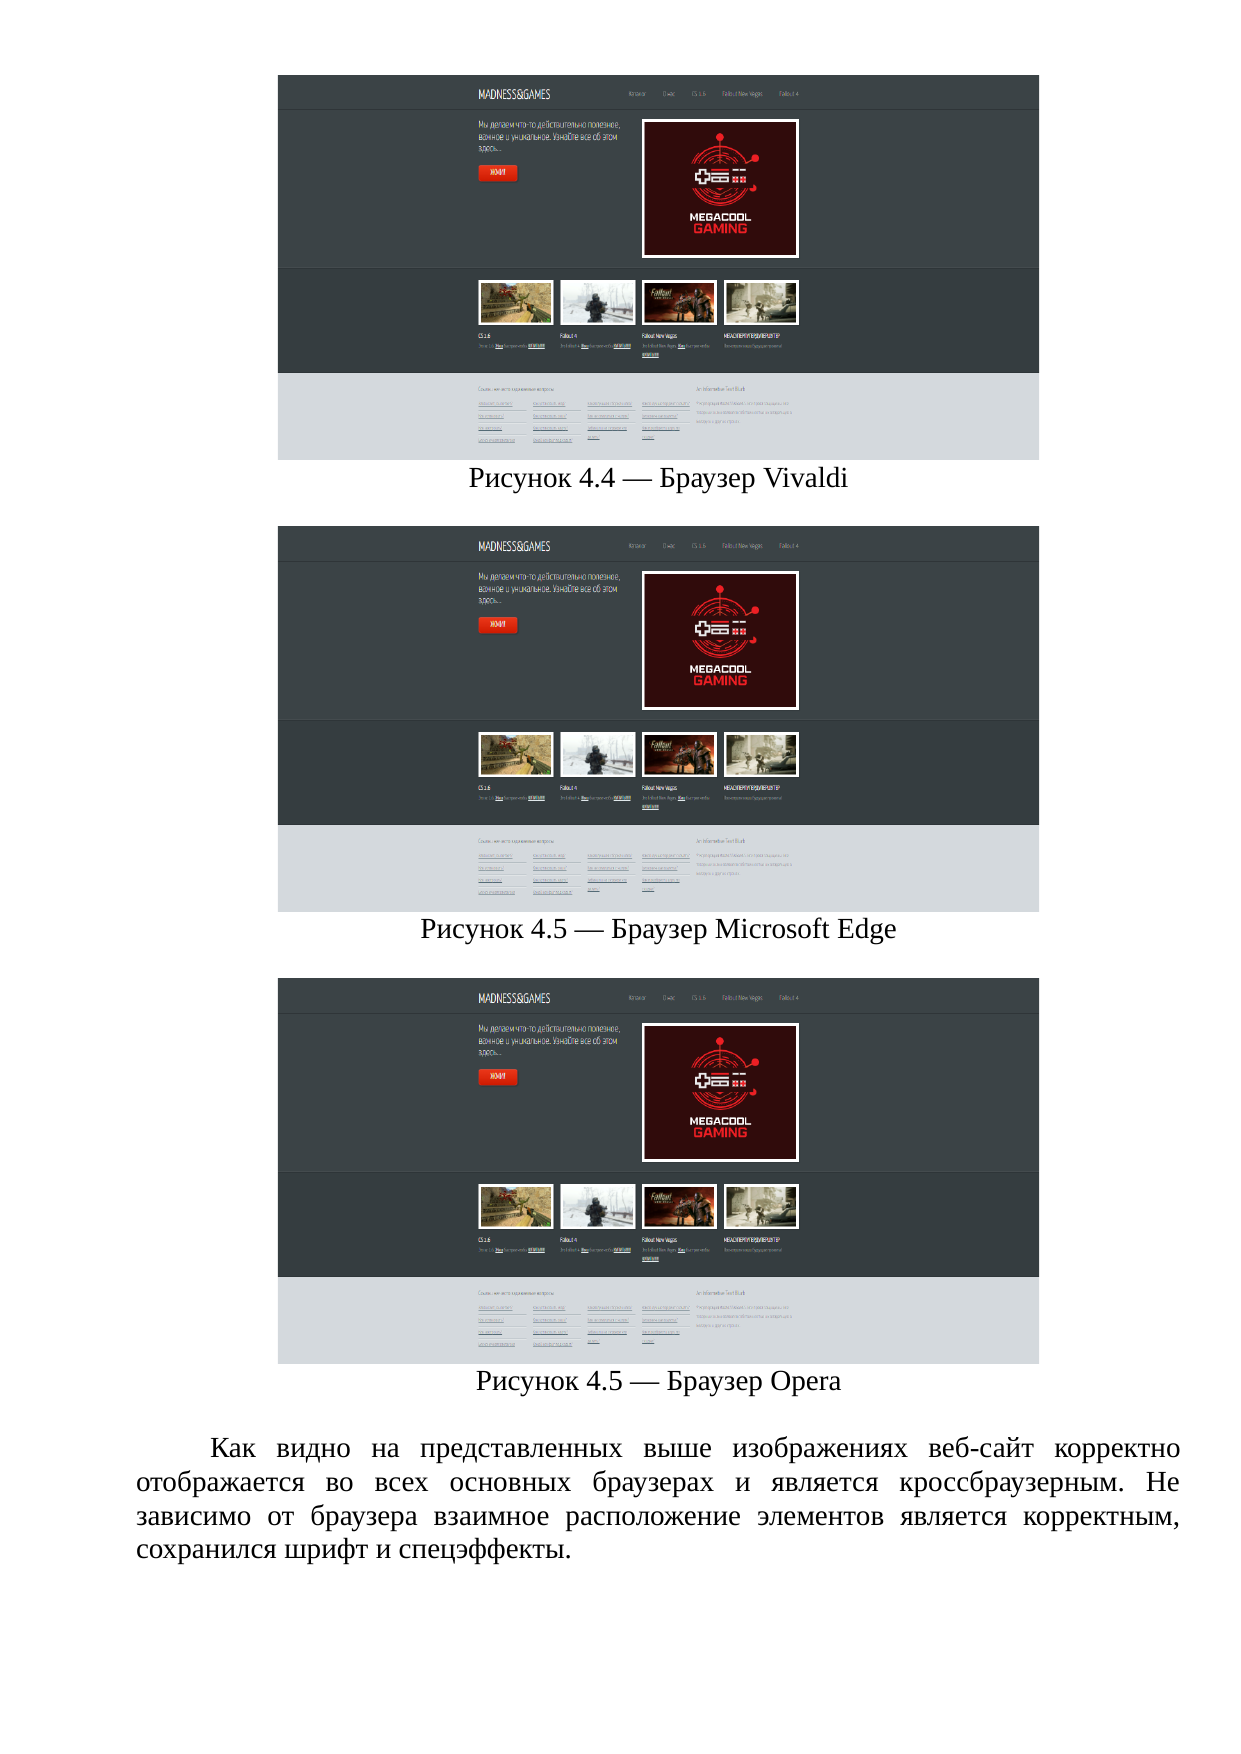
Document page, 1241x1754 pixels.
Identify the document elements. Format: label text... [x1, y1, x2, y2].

text Рисунок 4.5 — Браузер Microsoft Edge [136, 912, 1181, 945]
text Рисунок 4.5 — Браузер Opera [136, 1363, 1181, 1397]
text Как видно на представленных выше изображениях веб-сайт корректно отображается во всех основных браузерах и является кроссбраузерным. Не зависимо от браузера взаимное расположение элементов является корректным, сохранился шрифт и спецэффекты. [136, 1431, 1181, 1565]
text Рисунок 4.4 — Браузер Vivaldi [136, 460, 1181, 493]
